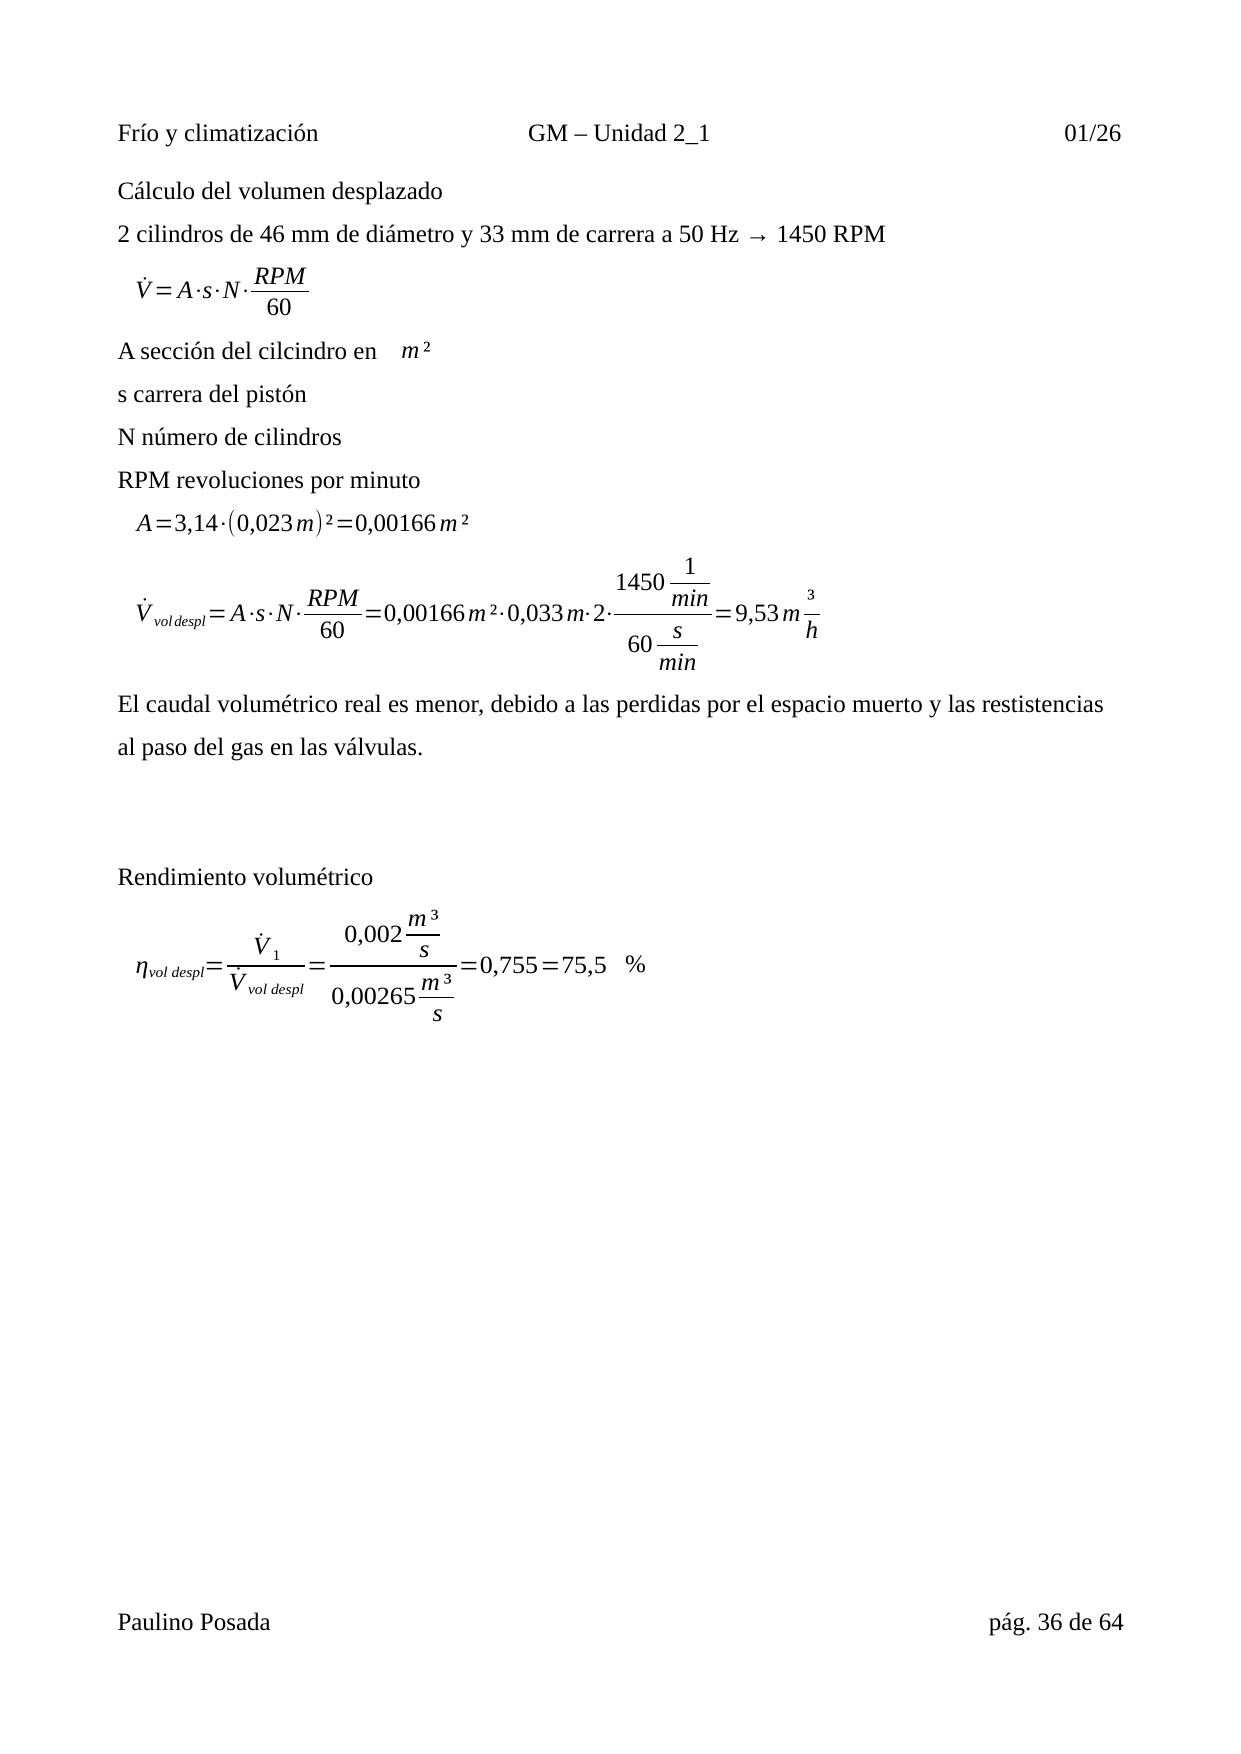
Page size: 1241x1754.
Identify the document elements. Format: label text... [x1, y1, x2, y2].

text Rendimiento volumétrico [117, 862, 1123, 890]
text A sección del cilcindro en [117, 336, 1123, 365]
text % [117, 905, 1123, 1026]
text RPM revoluciones por minuto [117, 465, 1123, 494]
text 2 cilindros de 46 mm de diámetro y 33 mm de carrera a 50 Hz → 1450 RPM [117, 219, 1123, 248]
text El caudal volumétrico real es menor, debido a las perdidas por el espacio muerto y las restistencias al paso del gas en las válvulas. [117, 689, 1123, 761]
text N número de cilindros [117, 422, 1123, 451]
text s carrera del pistón [117, 379, 1123, 408]
text Cálculo del volumen desplazado [117, 176, 1123, 205]
